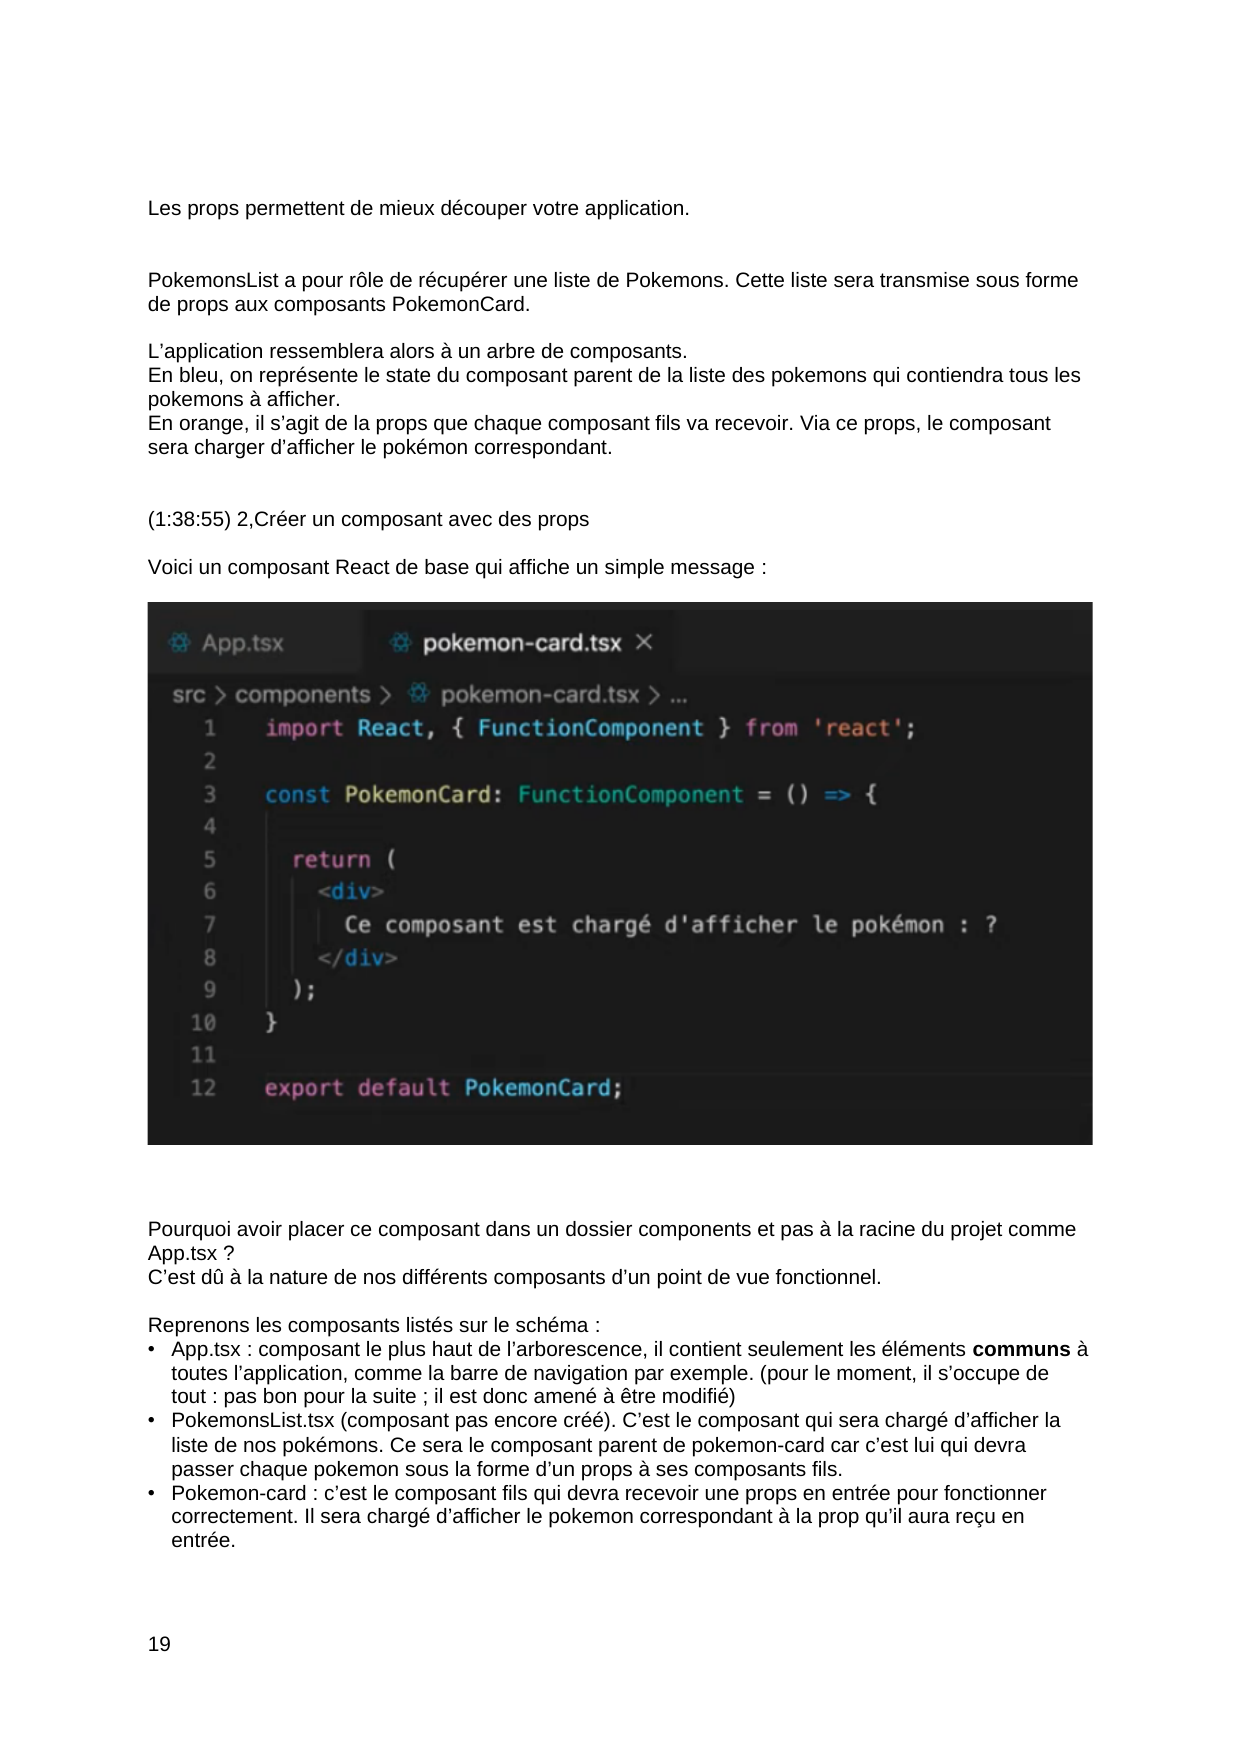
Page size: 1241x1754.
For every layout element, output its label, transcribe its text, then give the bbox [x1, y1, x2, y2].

text PokemonsList a pour rôle de récupérer une liste de Pokemons. Cette liste sera transmise sous forme de props aux composants PokemonCard. [148, 267, 1093, 315]
text En orange, il s’agit de la props que chaque composant fils va recevoir. Via ce props, le composant sera charger d’afficher le pokémon correspondant. [148, 411, 1093, 459]
list Pokemon-card : c’est le composant fils qui devra recevoir une props en entrée pour fonctionner correctement. Il sera chargé d’afficher le pokemon correspondant à la prop qu’il aura reçu en entrée. [148, 1480, 1093, 1552]
picture [147, 602, 1093, 1145]
text Pourquoi avoir placer ce composant dans un dossier components et pas à la racine du projet comme App.tsx ? [148, 1217, 1093, 1264]
text Les props permettent de mieux découper votre application. [148, 196, 1093, 219]
text L’application ressemblera alors à un arbre de composants. [148, 339, 1093, 363]
text Voici un composant React de base qui affiche un simple message : [148, 555, 1093, 579]
list App.tsx : composant le plus haut de l’arborescence, il contient seulement les éléments communs à toutes l’application, comme la barre de navigation par exemple. (pour le moment, il s’occupe de tout : pas bon pour la suite ; il est donc amené à être modifié) [148, 1336, 1093, 1408]
text Reprenons les composants listés sur le schéma : [148, 1312, 1093, 1336]
text C’est dû à la nature de nos différents composants d’un point de vue fonctionnel. [148, 1264, 1093, 1288]
list PokemonsList.tsx (composant pas encore créé). C’est le composant qui sera chargé d’afficher la liste de nos pokémons. Ce sera le composant parent de pokemon-card car c’est lui qui devra passer chaque pokemon sous la forme d’un props à ses composants fils. [148, 1408, 1093, 1480]
text (1:38:55) 2,Créer un composant avec des props [148, 507, 1093, 531]
text En bleu, on représente le state du composant parent de la liste des pokemons qui contiendra tous les pokemons à afficher. [148, 363, 1093, 411]
